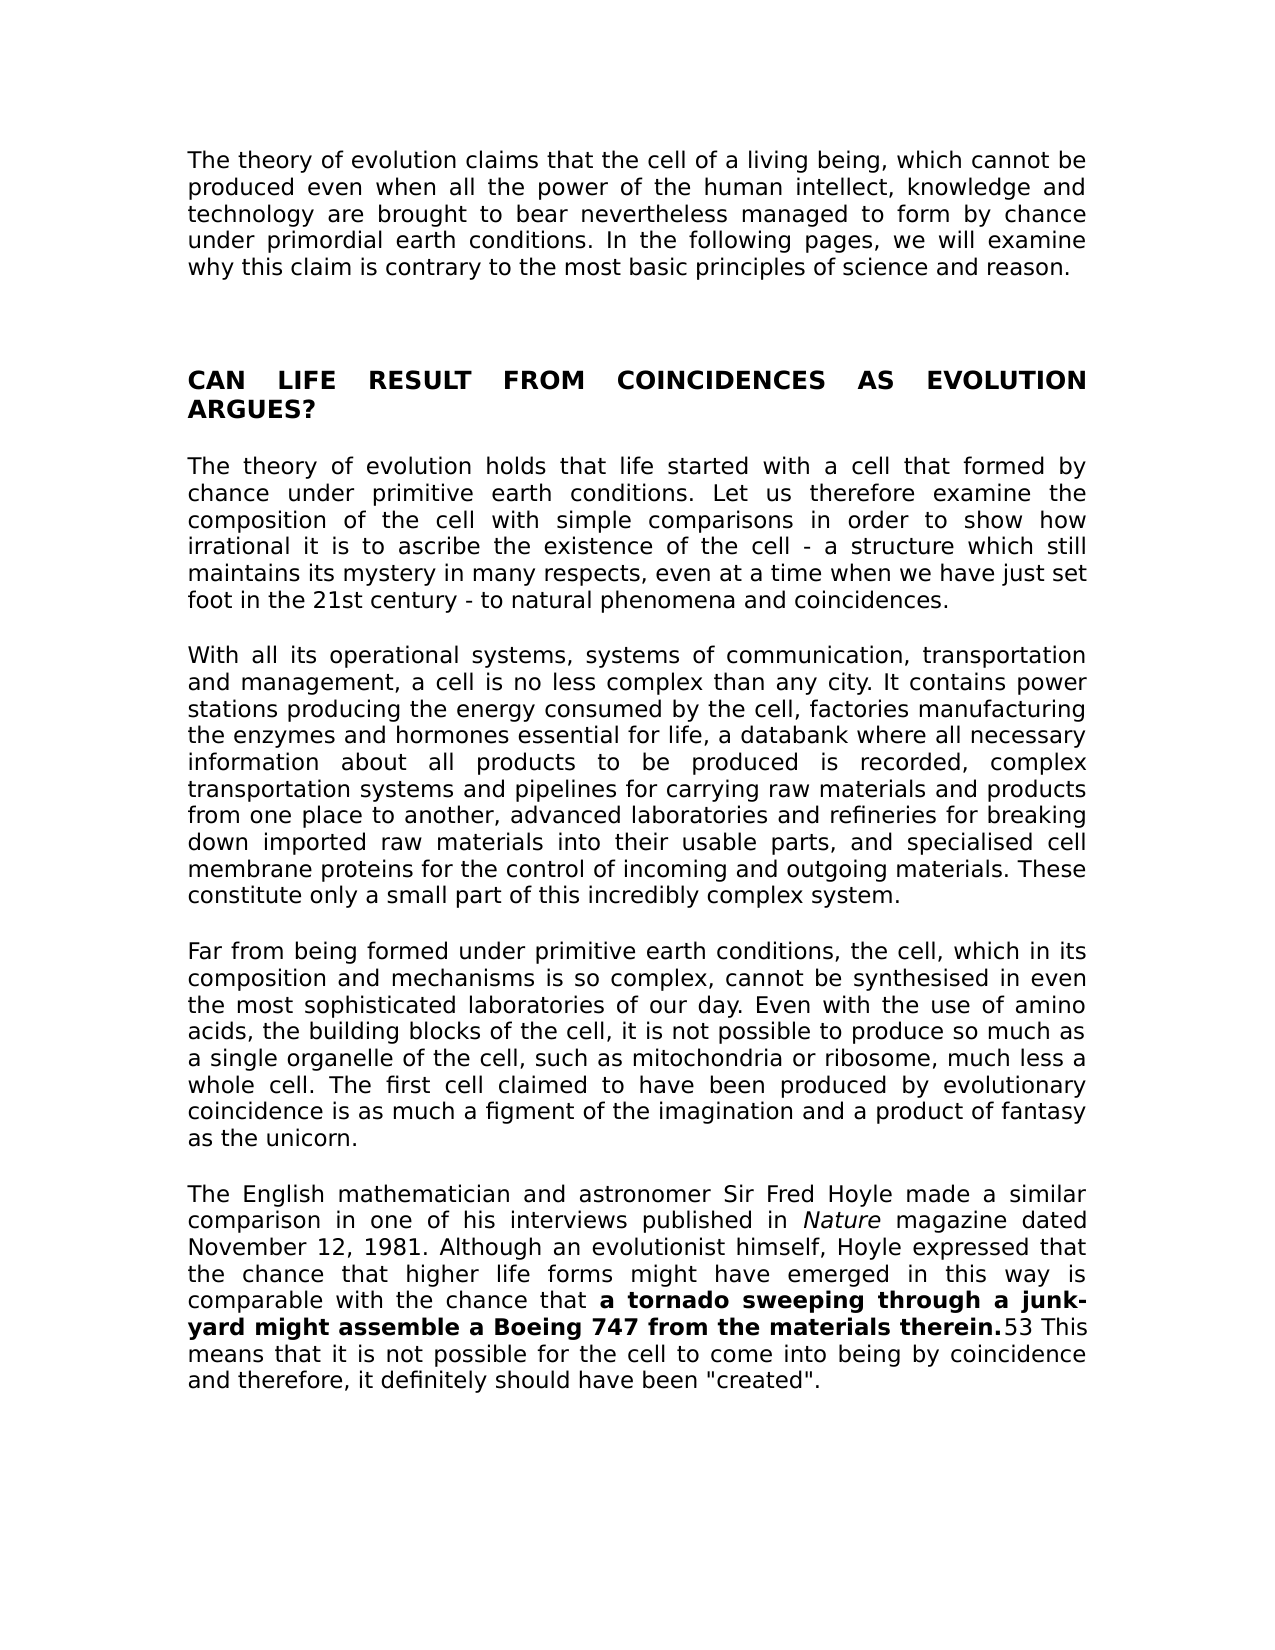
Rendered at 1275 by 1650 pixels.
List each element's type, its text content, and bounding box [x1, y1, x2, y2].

text Can Life Result from Coincidences as Evolution Argues? [187, 366, 1088, 424]
text The theory of evolution holds that life started with a cell that formed by chance under primitive earth conditions. Let us therefore examine the composition of the cell with simple comparisons in order to show how irrational it is to ascribe the existence of the cell - a structure which still maintains its mystery in many respects, even at a time when we have just set foot in the 21st century - to natural phenomena and coincidences. [187, 453, 1088, 613]
text With all its operational systems, systems of communication, transportation and management, a cell is no less complex than any city. It contains power stations producing the energy consumed by the cell, factories manufacturing the enzymes and hormones essential for life, a databank where all necessary information about all products to be produced is recorded, complex transportation systems and pipelines for carrying raw materials and products from one place to another, advanced laboratories and refineries for breaking down imported raw materials into their usable parts, and specialised cell membrane proteins for the control of incoming and outgoing materials. These constitute only a small part of this incredibly complex system. [187, 643, 1088, 909]
text The English mathematician and astronomer Sir Fred Hoyle made a similar comparison in one of his interviews published in Nature magazine dated November 12, 1981. Although an evolutionist himself, Hoyle expressed that the chance that higher life forms might have emerged in this way is comparable with the chance that a tornado sweeping through a junk-yard might assemble a Boeing 747 from the materials therein.53 This means that it is not possible for the cell to come into being by coincidence and therefore, it definitely should have been "created". [187, 1181, 1088, 1394]
text Far from being formed under primitive earth conditions, the cell, which in its composition and mechanisms is so complex, cannot be synthesised in even the most sophisticated laboratories of our day. Even with the use of amino acids, the building blocks of the cell, it is not possible to produce so much as a single organelle of the cell, such as mitochondria or ribosome, much less a whole cell. The first cell claimed to have been produced by evolutionary coincidence is as much a figment of the imagination and a product of fantasy as the unicorn. [187, 938, 1088, 1152]
text The theory of evolution claims that the cell of a living being, which cannot be produced even when all the power of the human intellect, knowledge and technology are brought to bear nevertheless managed to form by chance under primordial earth conditions. In the following pages, we will examine why this claim is contrary to the most basic principles of science and reason. [187, 148, 1088, 281]
